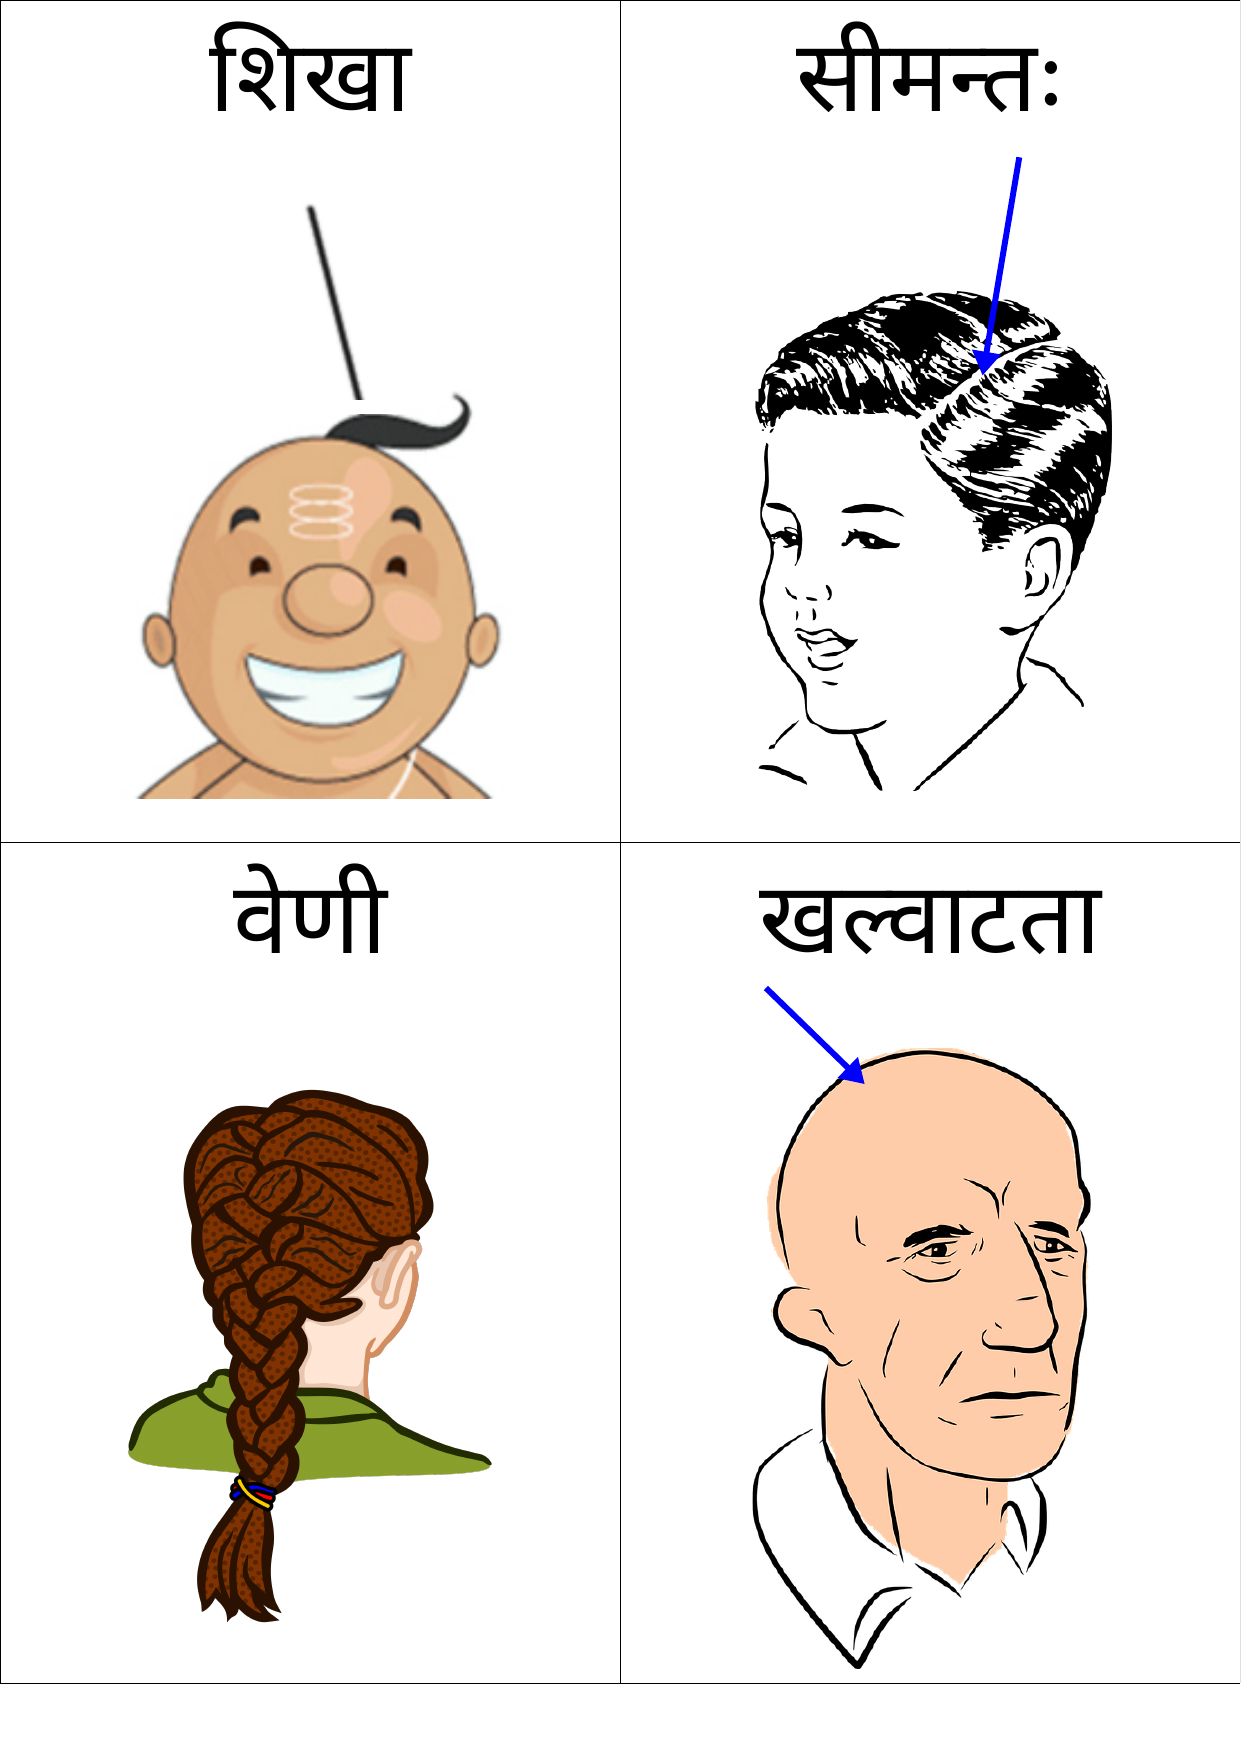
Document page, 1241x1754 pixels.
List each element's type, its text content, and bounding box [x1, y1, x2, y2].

table_cell वेणी [1, 843, 620, 1683]
table_header सीमन्तः [621, 1, 1240, 842]
table_header शिखा [1, 1, 620, 842]
table_cell खल्वाटता [621, 843, 1240, 1683]
picture [96, 191, 555, 799]
picture [755, 291, 1112, 791]
picture [36, 1082, 584, 1630]
picture [752, 1048, 1091, 1669]
